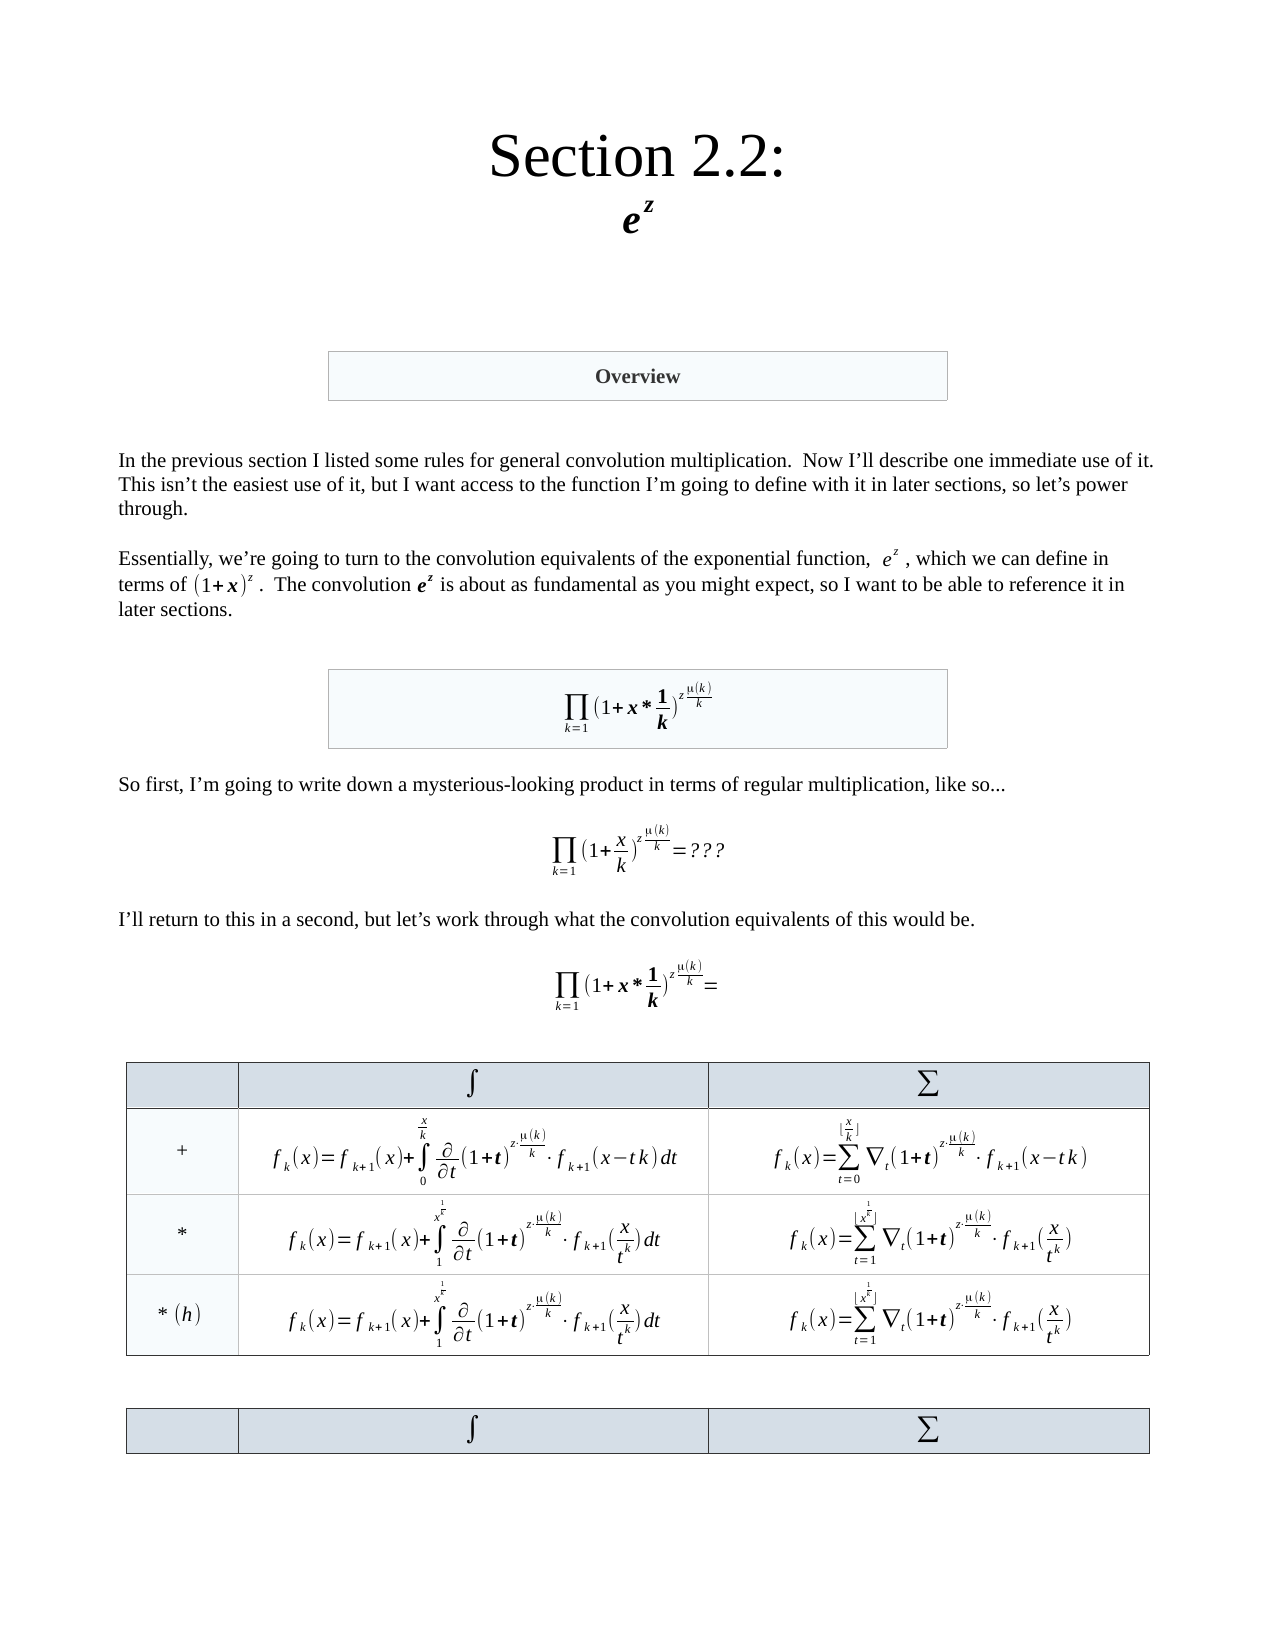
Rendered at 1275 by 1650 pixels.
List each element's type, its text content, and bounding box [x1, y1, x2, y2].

table_cell [709, 1195, 1149, 1274]
table_header [239, 1063, 708, 1107]
table_cell [709, 1109, 1149, 1193]
table_cell + [127, 1109, 238, 1193]
text I’ll return to this in a second, but let’s work through what the convolution equivalents of this would be. [118, 907, 1157, 931]
table_cell [239, 1275, 708, 1355]
text So first, I’m going to write down a mysterious-looking product in terms of regular multiplication, like so... [118, 772, 1157, 796]
table_header [709, 1063, 1149, 1107]
text Overview [329, 352, 947, 400]
table_header [709, 1409, 1149, 1453]
text Essentially, we’re going to turn to the convolution equivalents of the exponential function, , which we can define in terms of. The convolutionis about as fundamental as you might expect, so I want to be able to reference it in later sections. [118, 544, 1157, 621]
table_header [239, 1409, 708, 1453]
text In the previous section I listed some rules for general convolution multiplication. Now I’ll describe one immediate use of it. This isn’t the easiest use of it, but I want access to the function I’m going to define with it in later sections, so let’s power through. [118, 448, 1157, 520]
text Section 2.2: [118, 118, 1157, 190]
table_cell [709, 1275, 1149, 1355]
table_header [127, 1409, 238, 1453]
table_cell * [127, 1195, 238, 1274]
table_cell * [127, 1275, 238, 1355]
table_cell [239, 1195, 708, 1274]
table_cell [239, 1109, 708, 1193]
table_header [127, 1063, 238, 1107]
